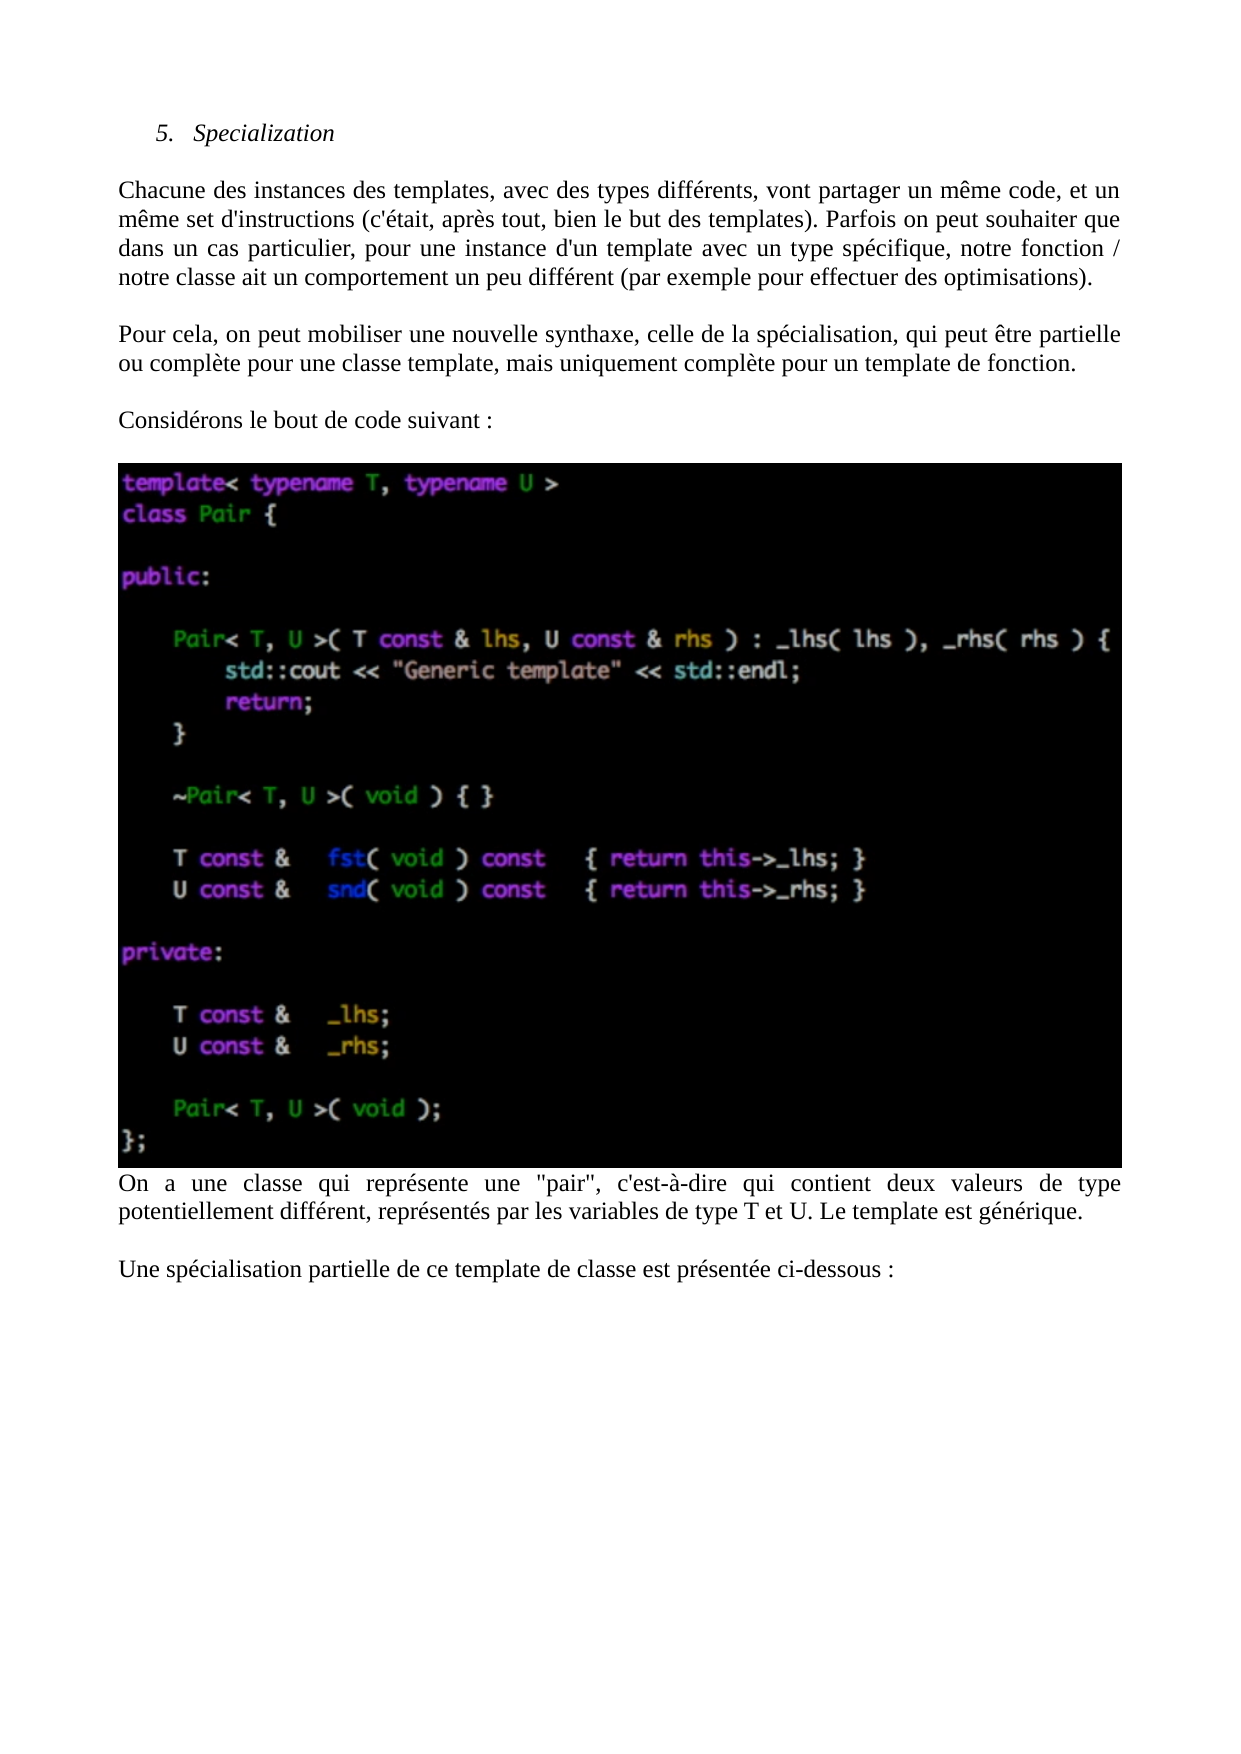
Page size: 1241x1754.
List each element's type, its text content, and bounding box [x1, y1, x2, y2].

text Chacune des instances des templates, avec des types différents, vont partager un même code, et un même set d'instructions (c'était, après tout, bien le but des templates). Parfois on peut souhaiter que dans un cas particulier, pour une instance d'un template avec un type spécifique, notre fonction / notre classe ait un comportement un peu différent (par exemple pour effectuer des optimisations). [118, 176, 1122, 291]
list Specialization [156, 118, 1122, 147]
text Une spécialisation partielle de ce template de classe est présentée ci-dessous : [118, 1254, 1122, 1283]
text On a une classe qui représente une "pair", c'est-à-dire qui contient deux valeurs de type potentiellement différent, représentés par les variables de type T et U. Le template est générique. [118, 1168, 1122, 1225]
text Pour cela, on peut mobiliser une nouvelle synthaxe, celle de la spécialisation, qui peut être partielle ou complète pour une classe template, mais uniquement complète pour un template de fonction. [118, 319, 1122, 377]
text Considérons le bout de code suivant : [118, 406, 1122, 434]
